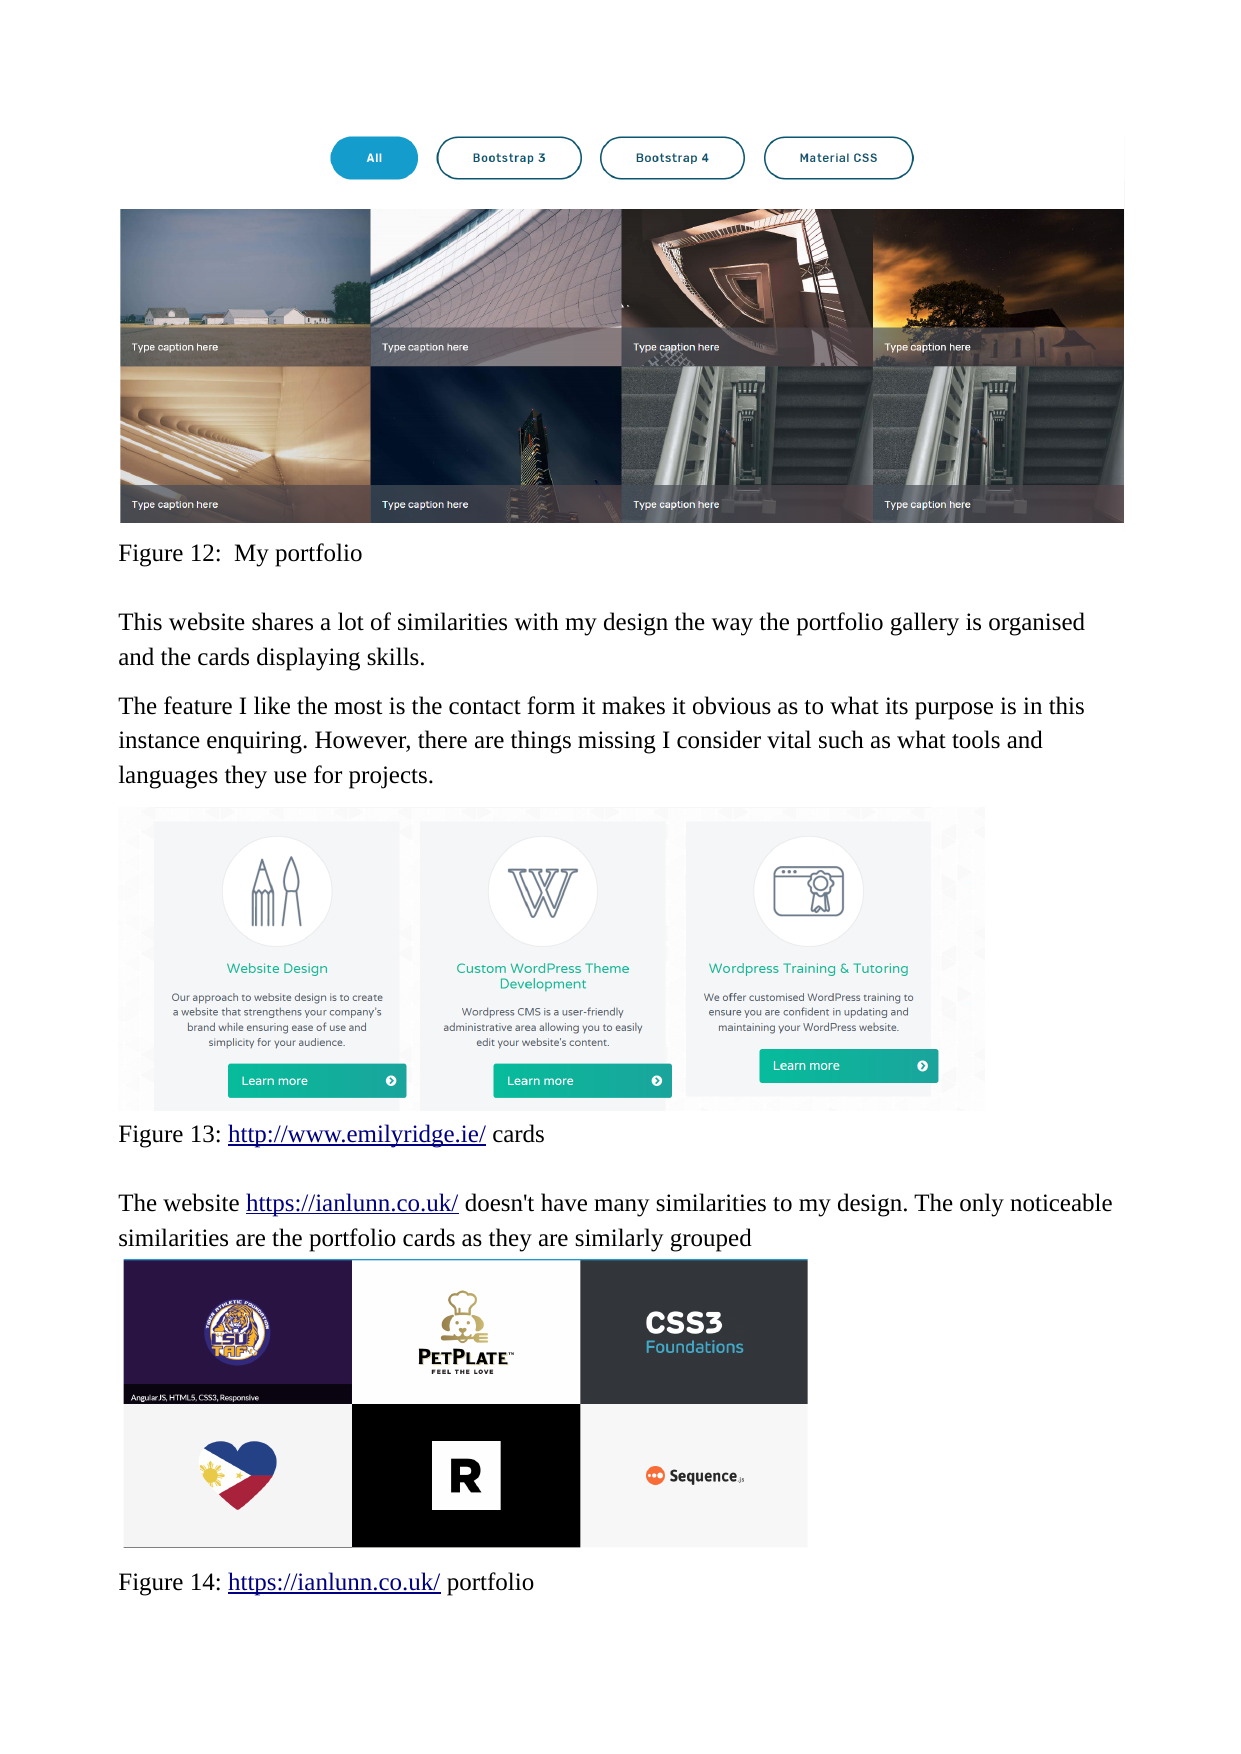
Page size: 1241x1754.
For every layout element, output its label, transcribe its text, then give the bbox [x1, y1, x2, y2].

text This website shares a lot of similarities with my design the way the portfolio gallery is organised and the cards displaying skills. [118, 607, 1122, 671]
text Figure 14: https://ianlunn.co.uk/ portfolio [118, 1567, 1122, 1596]
text The website https://ianlunn.co.uk/ doesn't have many similarities to my design. The only noticeable [118, 1188, 1122, 1217]
picture [118, 807, 985, 1111]
text The feature I like the most is the contact form it makes it obvious as to what its purpose is in this instance enquiring. However, there are things missing I consider vital such as what tools and languages they use for projects. [118, 691, 1122, 788]
text similarities are the portfolio cards as they are similarly grouped [118, 1223, 1122, 1251]
picture [120, 135, 1125, 533]
text Figure 13: http://www.emilyridge.ie/ cards [118, 1119, 1122, 1148]
picture [123, 1259, 808, 1548]
text Figure 12: My portfolio [118, 118, 1122, 567]
